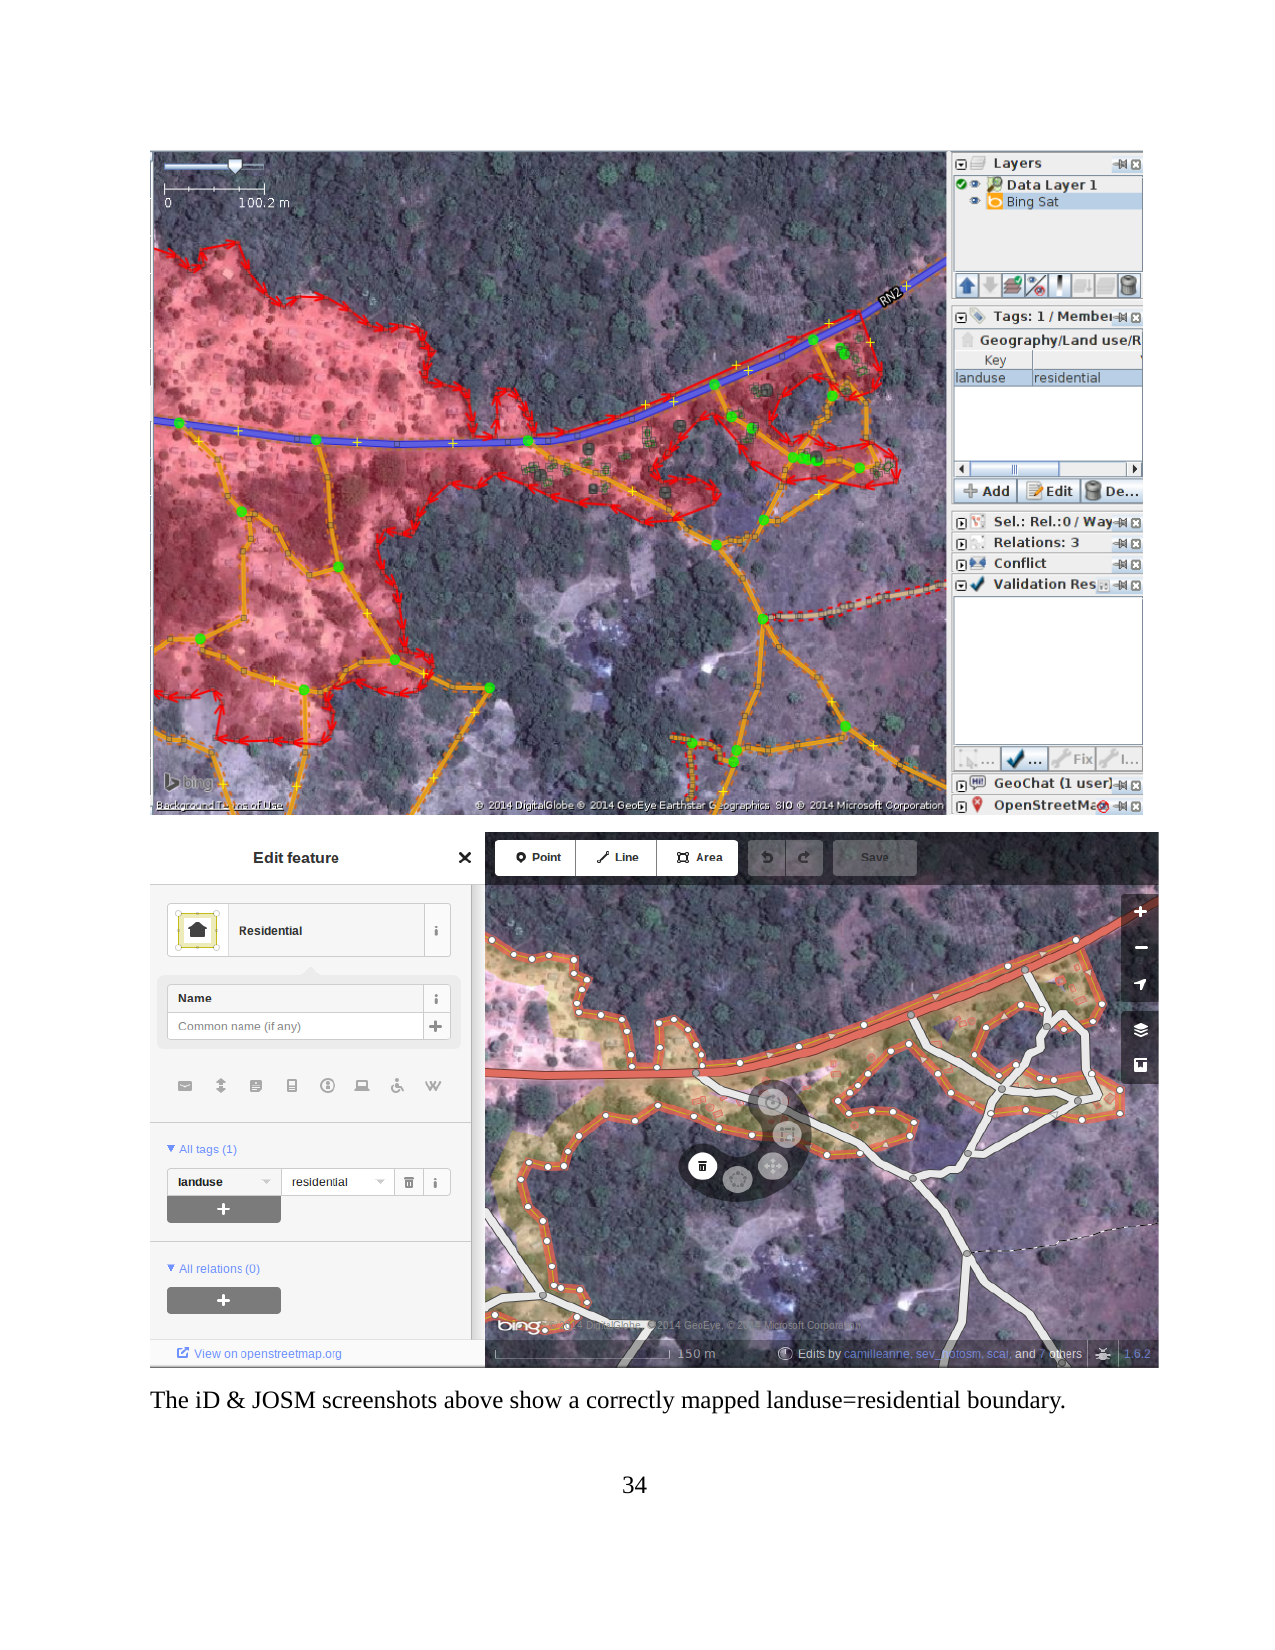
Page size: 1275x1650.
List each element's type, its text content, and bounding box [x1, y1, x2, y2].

text The iD & JOSM screenshots above show a correctly mapped landuse=residential boundary. [150, 1386, 1125, 1414]
picture [150, 150, 1143, 815]
picture [150, 832, 1159, 1368]
